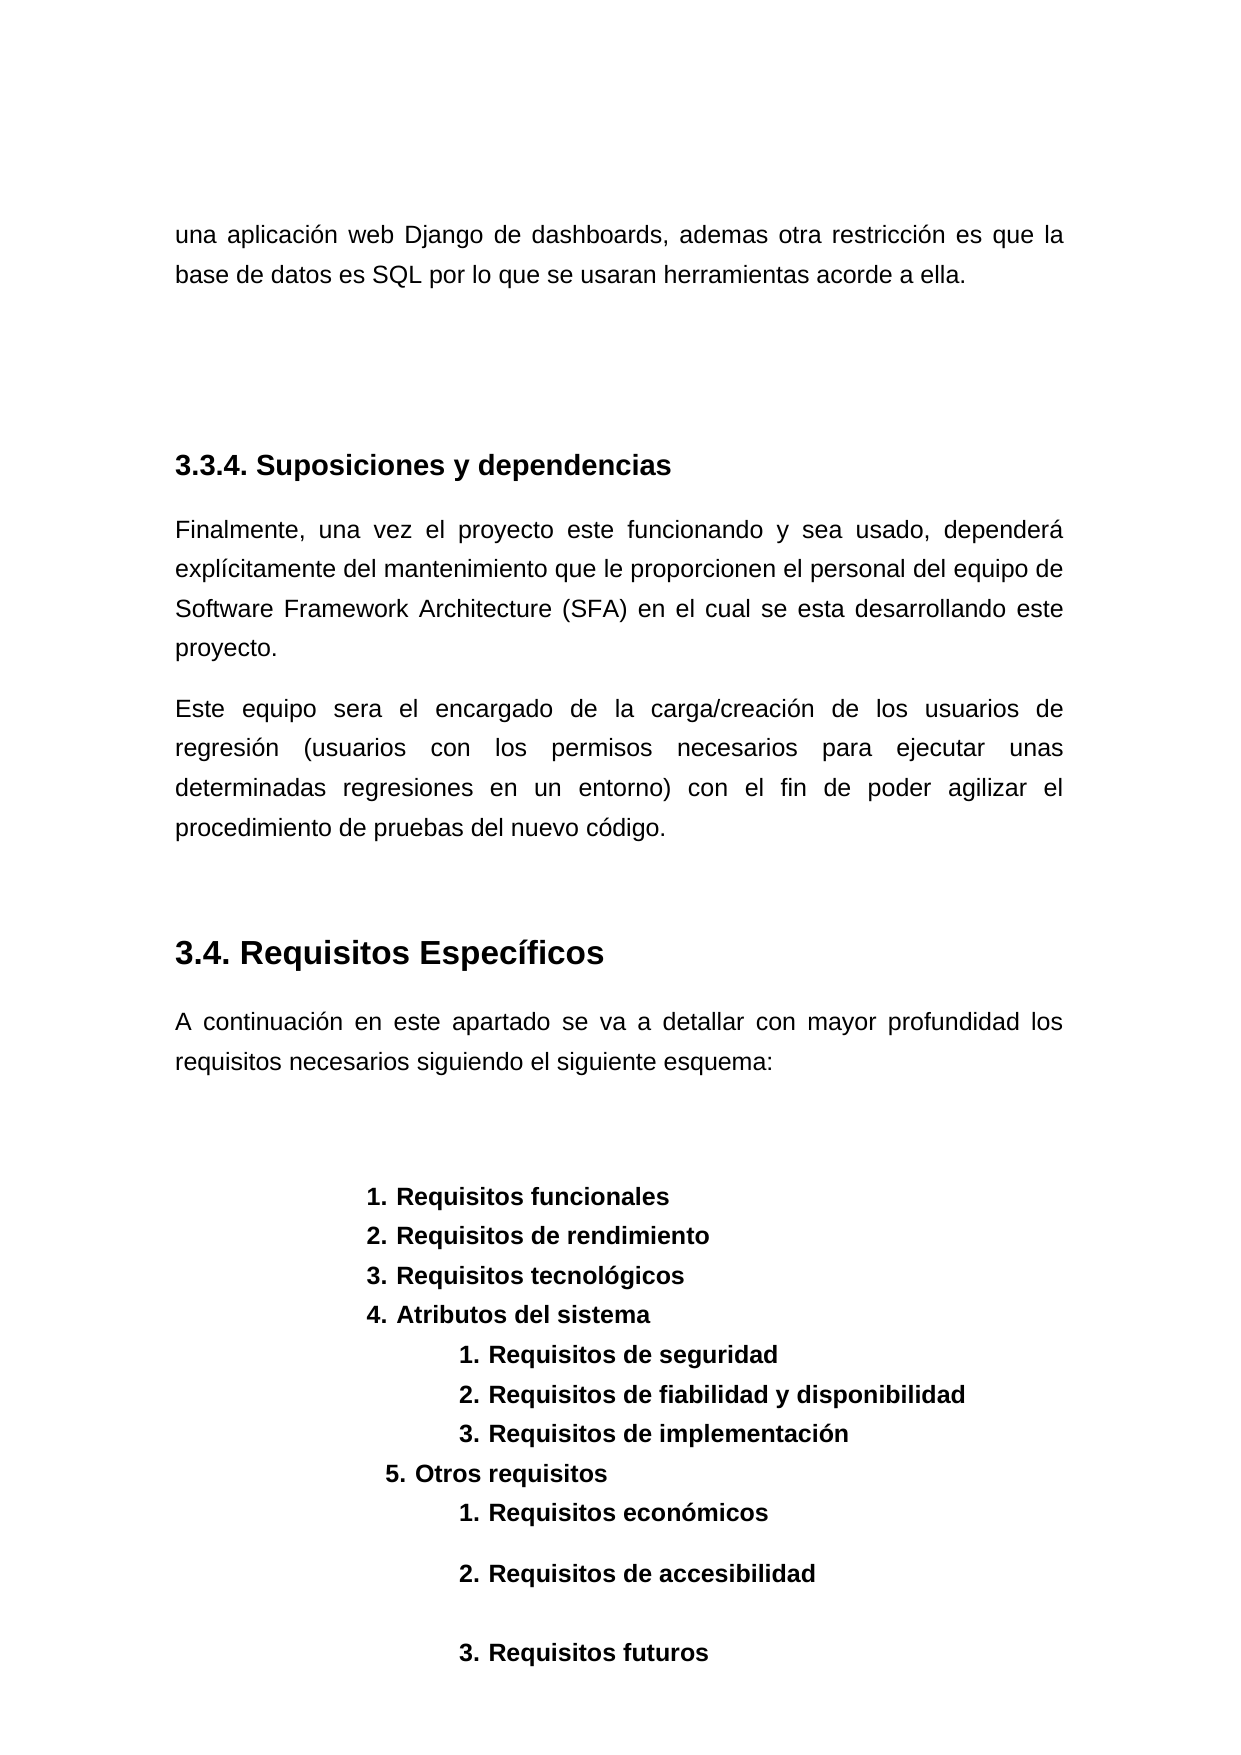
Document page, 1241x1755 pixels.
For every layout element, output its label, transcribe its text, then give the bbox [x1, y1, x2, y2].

list Requisitos de implementación [459, 1419, 1065, 1448]
text Este equipo sera el encargado de la carga/creación de los usuarios de regresión (usuarios con los permisos necesarios para ejecutar unas determinadas regresiones en un entorno) con el fin de poder agilizar el procedimiento de pruebas del nuevo código. [175, 694, 1065, 841]
text Finalmente, una vez el proyecto este funcionando y sea usado, dependerá explícitamente del mantenimiento que le proporcionen el personal del equipo de Software Framework Architecture (SFA) en el cual se esta desarrollando este proyecto. [175, 514, 1065, 662]
list Atributos del sistema [366, 1301, 1065, 1329]
list Requisitos futuros [459, 1638, 1065, 1667]
text A continuación en este apartado se va a detallar con mayor profundidad los requisitos necesarios siguiendo el siguiente esquema: [175, 1007, 1065, 1076]
list Requisitos económicos [459, 1498, 1065, 1527]
list Requisitos de rendimiento [366, 1221, 1065, 1250]
list Requisitos funcionales [366, 1182, 1065, 1211]
text 3.3.4. Suposiciones y dependencias [175, 447, 1065, 481]
text una aplicación web Django de dashboards, ademas otra restricción es que la base de datos es SQL por lo que se usaran herramientas acorde a ella. [175, 220, 1065, 288]
list Requisitos de seguridad [459, 1340, 1065, 1369]
list Requisitos tecnológicos [366, 1261, 1065, 1290]
list Requisitos de fiabilidad y disponibilidad [459, 1380, 1065, 1408]
list Otros requisitos [385, 1459, 1065, 1488]
text 3.4. Requisitos Específicos [175, 933, 1065, 972]
list Requisitos de accesibilidad [459, 1559, 1065, 1588]
